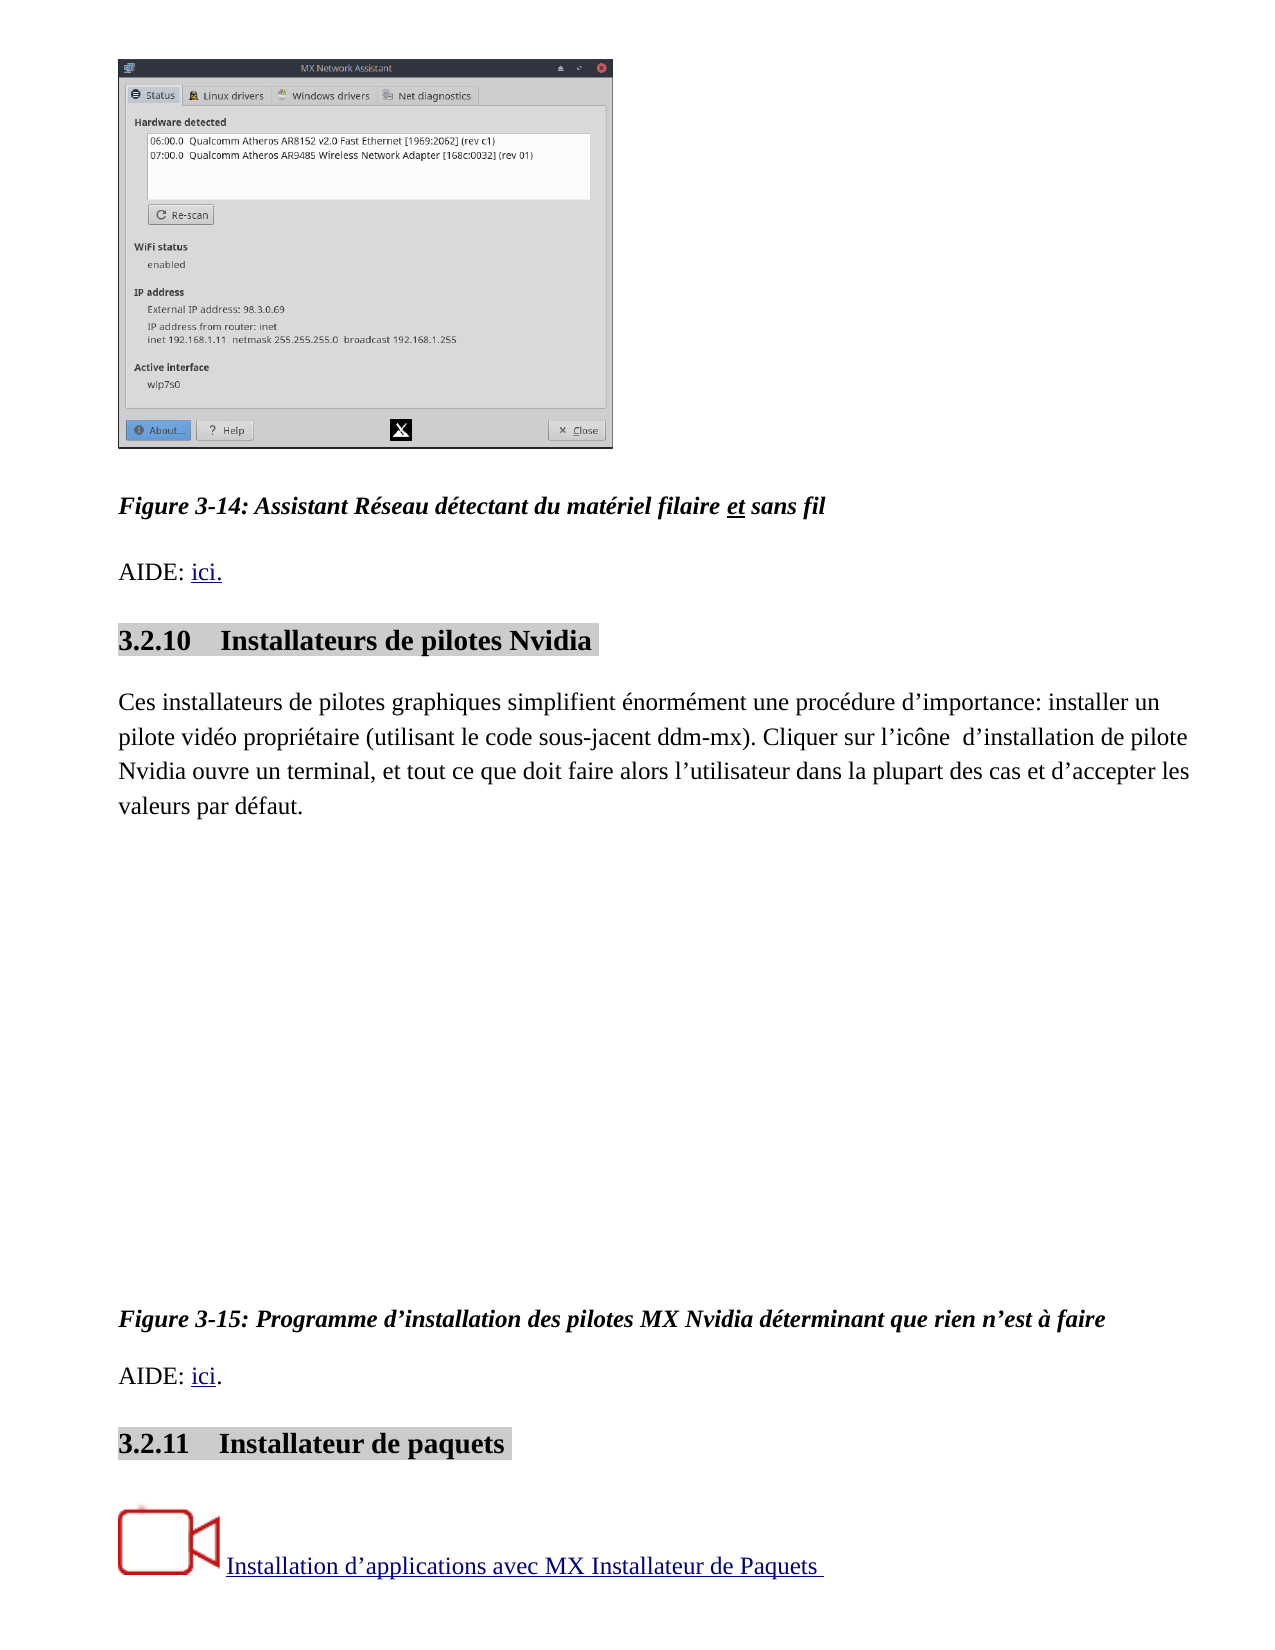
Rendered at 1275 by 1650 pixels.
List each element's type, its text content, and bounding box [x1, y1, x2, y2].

subtitle 3.2.11 Installateur de paquets [512, 1427, 1216, 1460]
text Figure 3-15: Programme d’installation des pilotes MX Nvidia déterminant que rien n’est à faire [118, 1304, 1216, 1333]
text Ces installateurs de pilotes graphiques simplifient énormément une procédure d’importance: installer un pilote vidéo propriétaire (utilisant le code sous-jacent ddm-mx). Cliquer sur l’icône d’installation de pilote Nvidia ouvre un terminal, et tout ce que doit faire alors l’utilisateur dans la plupart des cas et d’accepter les valeurs par défaut. [118, 687, 1216, 819]
picture [118, 1491, 220, 1575]
text AIDE: ici. [118, 1361, 1216, 1390]
text Installation d’applications avec MX Installateur de Paquets [118, 1491, 1216, 1580]
subtitle 3.2.10 Installateurs de pilotes Nvidia [599, 623, 1216, 656]
text Figure 3-14: Assistant Réseau détectant du matériel filaire et sans fil [118, 491, 1216, 520]
text AIDE: ici. [118, 557, 1216, 586]
picture [118, 59, 613, 449]
